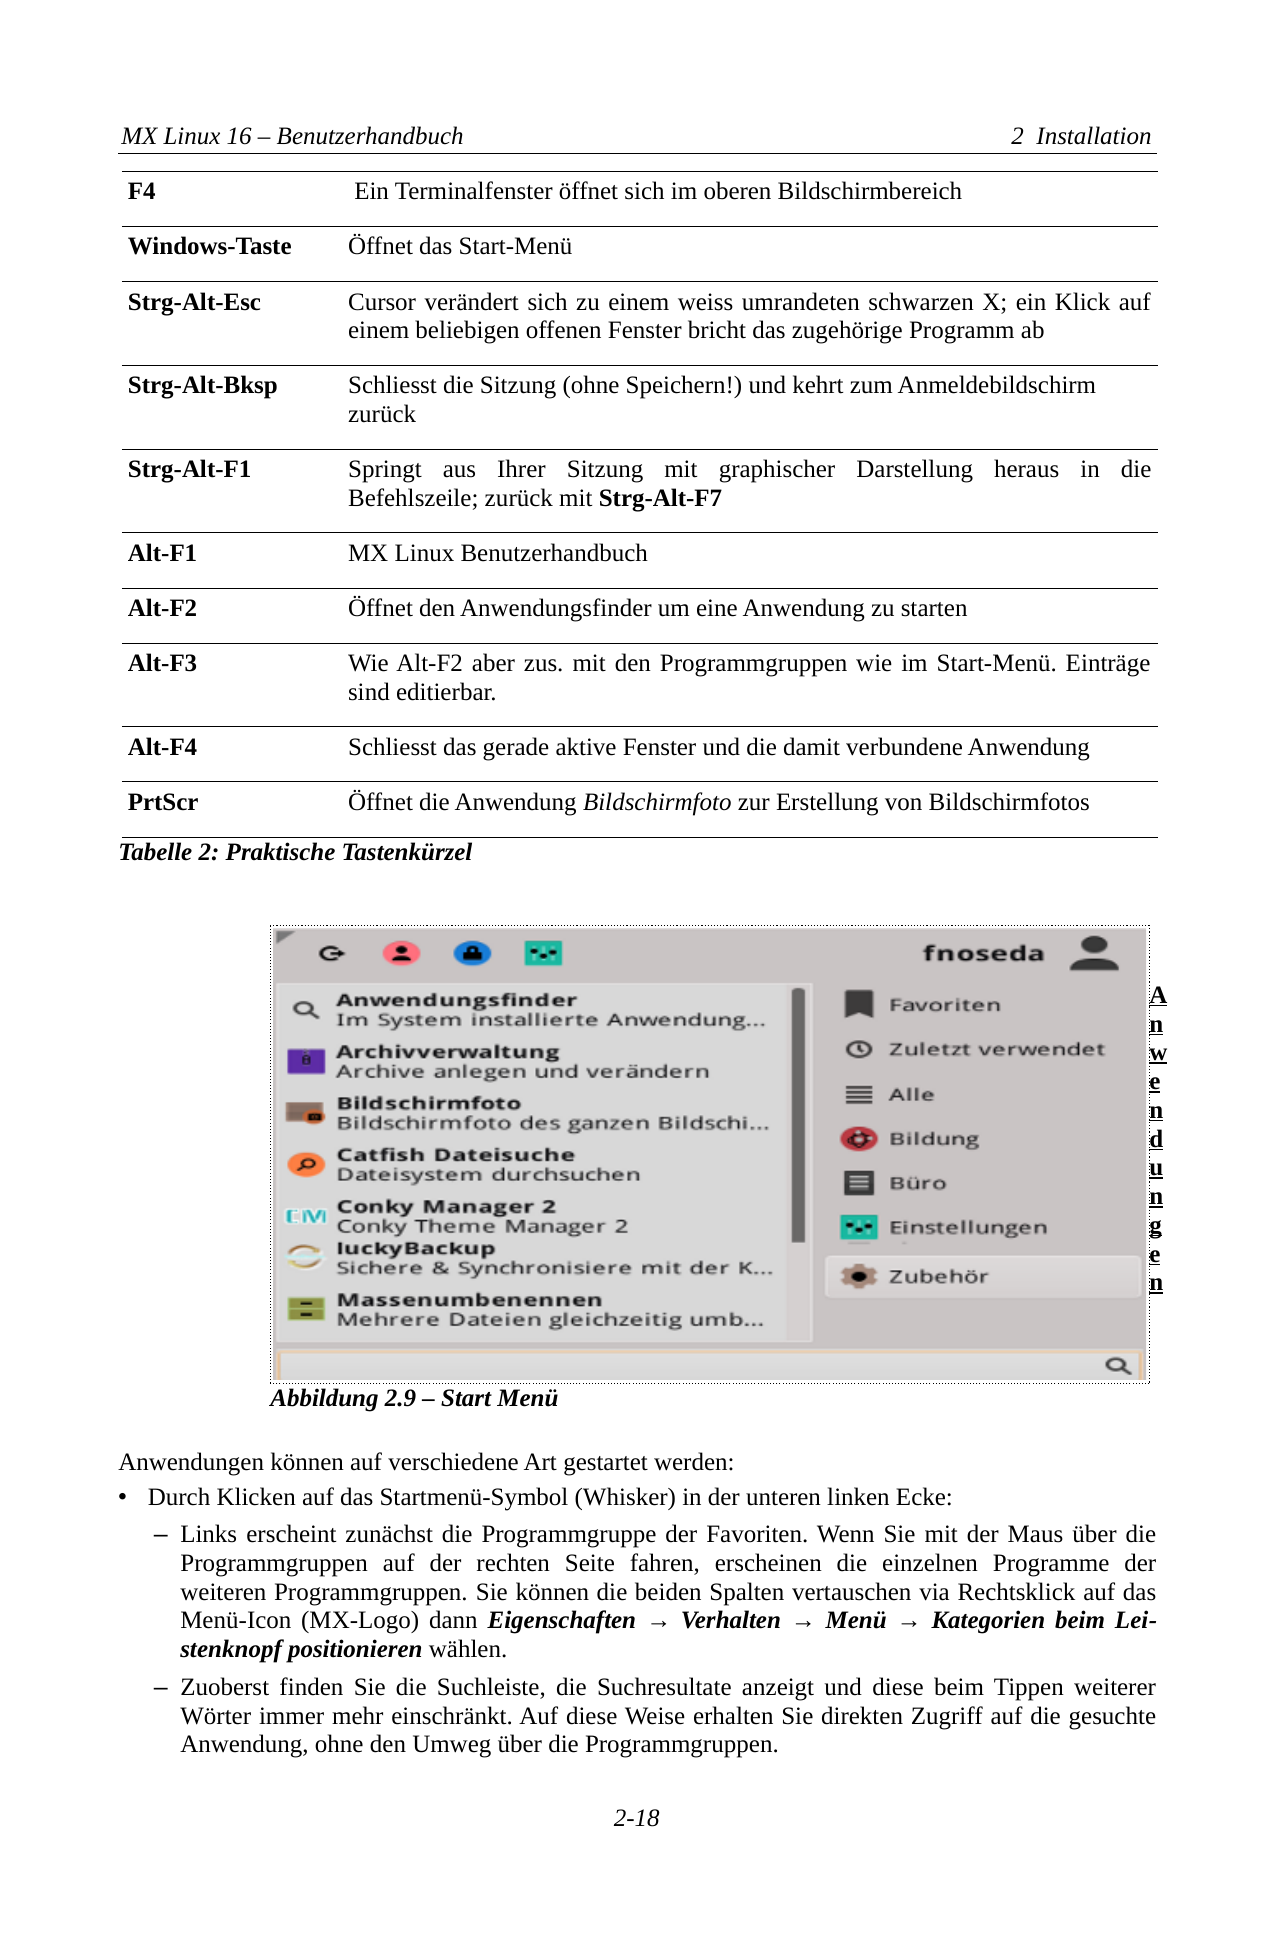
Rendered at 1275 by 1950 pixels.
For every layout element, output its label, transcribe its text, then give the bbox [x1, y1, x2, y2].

list Links erscheint zunächst die Programmgruppe der Favoriten. Wenn Sie mit der Maus über die Programmgruppen auf der rechten Seite fahren, erscheinen die einzelnen Programme der weiteren Programmgruppen. Sie können die beiden Spalten vertauschen via Rechtsklick auf das Menü-Icon (MX-Logo) dann Eigenschaften → Verhalten → Menü → Kategorien beim Lei­sten­knopf positionieren wählen. [153, 1519, 1157, 1663]
table_cell Windows-Taste [122, 227, 342, 281]
table_cell Öffnet die Anwendung Bildschirmfoto zur Erstellung von Bildschirmfotos [342, 782, 1158, 837]
table_cell Strg-Alt-F1 [122, 450, 342, 532]
text Abbildung 2.9 – Start Menü [270, 925, 1149, 1412]
table_cell Strg-Alt-Esc [122, 282, 342, 364]
table_cell Öffnet den Anwendungsfinder um eine Anwendung zu starten [342, 589, 1158, 642]
list Zuoberst finden Sie die Suchleiste, die Suchresultate anzeigt und diese beim Tippen weiterer Wörter immer mehr einschränkt. Auf diese Weise erhalten Sie direkten Zugriff auf die gesuchte Anwendung, ohne den Umweg über die Programmgruppen. [153, 1672, 1157, 1758]
table_cell F4 [122, 172, 342, 226]
table_cell Schliesst das gerade aktive Fenster und die damit verbundene Anwendung [342, 727, 1158, 781]
table_cell Alt-F3 [122, 644, 342, 726]
text Anwendungen [118, 980, 270, 1296]
table_cell Wie Alt-F2 aber zus. mit den Programmgruppen wie im Start-Menü. Einträge sind edi­tier­bar. [342, 644, 1158, 726]
table_cell PrtScr [122, 782, 342, 837]
text Tabelle 2: Praktische Tastenkürzel [118, 837, 1157, 865]
list Durch Klicken auf das Startmenü-Symbol (Whisker) in der unteren linken Ecke: [118, 1482, 1157, 1510]
table_cell Schliesst die Sitzung (ohne Speichern!) und kehrt zum Anmeldebildschirm zurück [342, 366, 1158, 448]
text Anwendungen können auf verschiedene Art gestartet werden: [118, 1311, 1157, 1476]
table_cell MX Linux Benutzerhandbuch [342, 533, 1158, 587]
picture [273, 928, 1147, 1380]
table_cell Alt-F2 [122, 589, 342, 642]
table_cell Öffnet das Start-Menü [342, 227, 1158, 281]
table_cell Springt aus Ihrer Sitzung mit graphischer Darstellung heraus in die Befehlszeile; zu­rück mit Strg-Alt-F7 [342, 450, 1158, 532]
table_cell Alt-F4 [122, 727, 342, 781]
table_cell Alt-F1 [122, 533, 342, 587]
table_cell Cursor verändert sich zu einem weiss umrandeten schwarzen X; ein Klick auf ei­nem beliebigen offenen Fenster bricht das zugehörige Programm ab [342, 282, 1158, 364]
table_cell Strg-Alt-Bksp [122, 366, 342, 448]
table_cell Ein Terminalfenster öffnet sich im oberen Bildschirmbereich [342, 172, 1158, 226]
